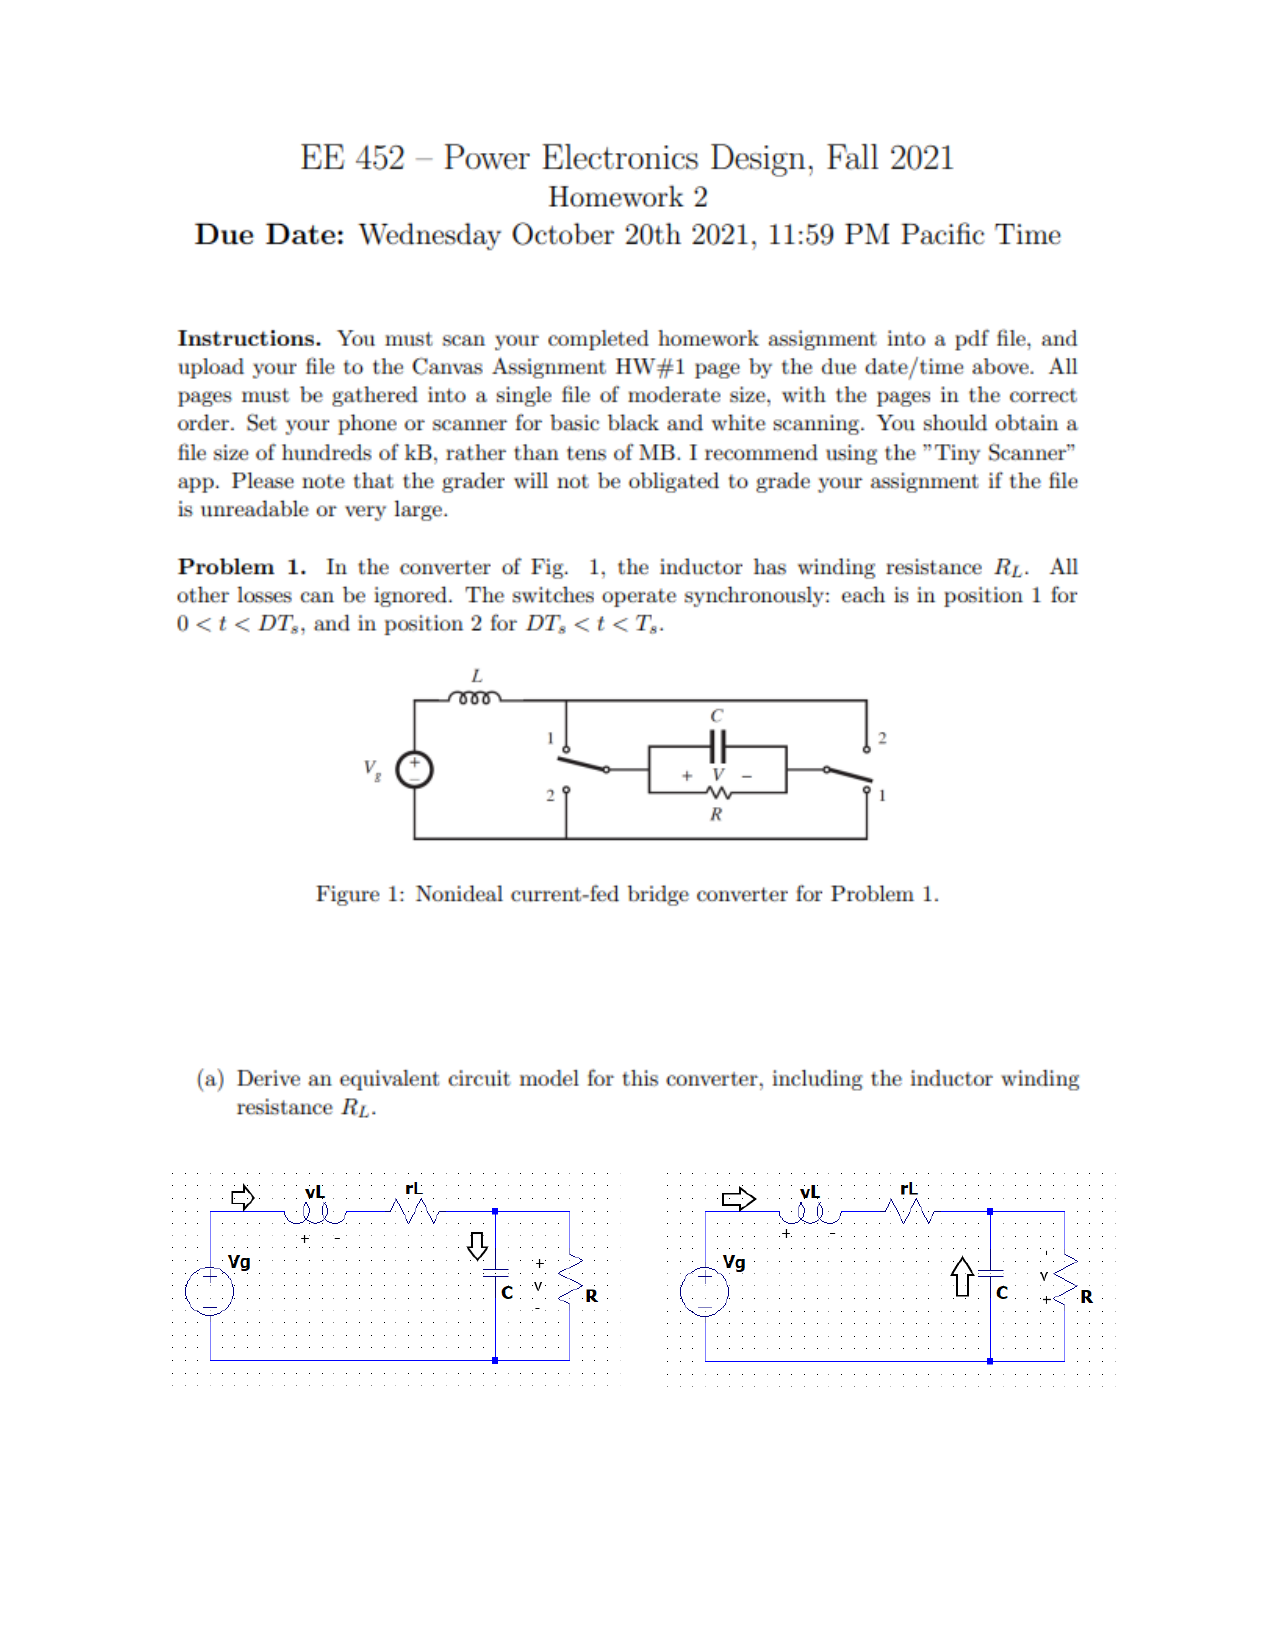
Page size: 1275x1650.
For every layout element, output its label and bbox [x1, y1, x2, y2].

picture [665, 1162, 1116, 1387]
picture [156, 127, 1100, 914]
picture [191, 1056, 1084, 1132]
picture [170, 1162, 621, 1386]
